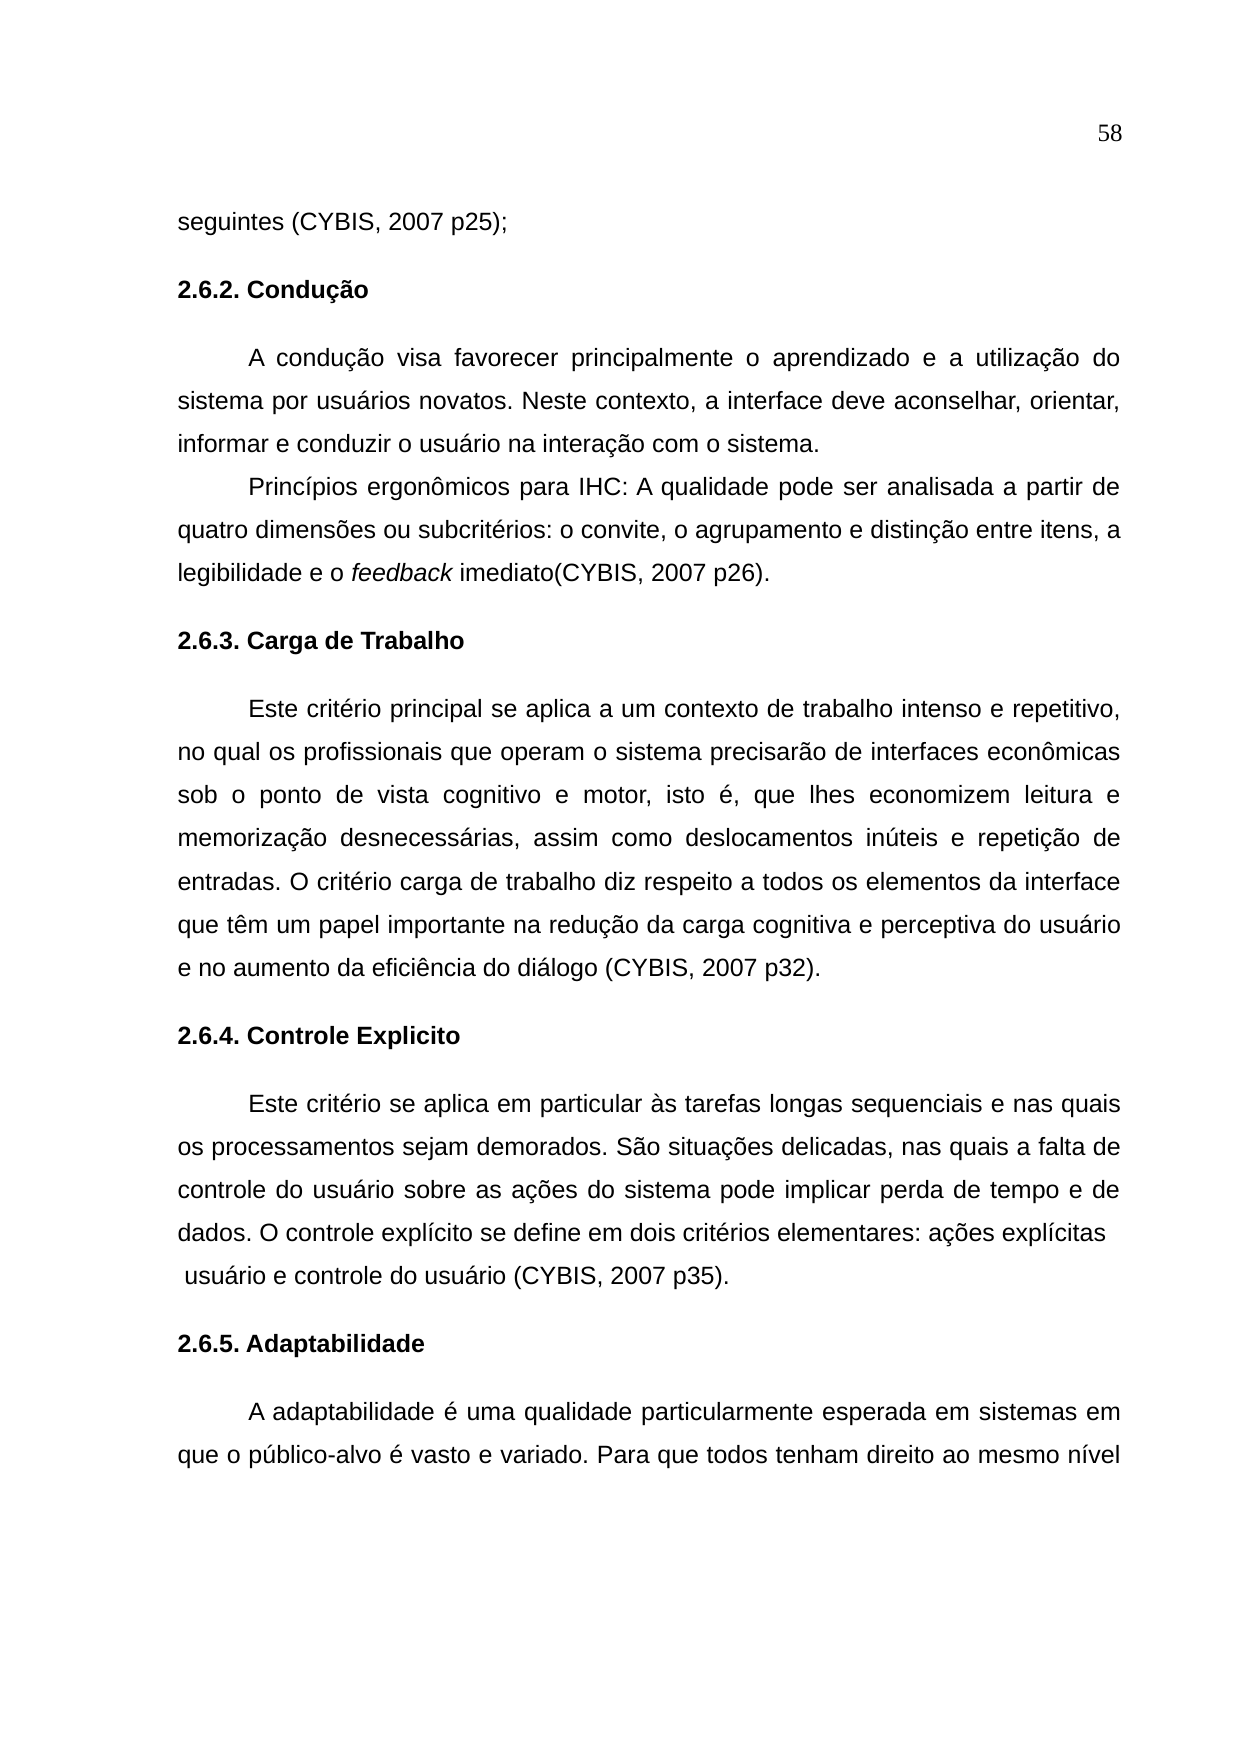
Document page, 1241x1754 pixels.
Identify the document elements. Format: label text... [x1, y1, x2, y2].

text usuário e controle do usuário (CYBIS, 2007 p35). [177, 1261, 1122, 1290]
subtitle 2.6.4. Controle Explicito [177, 1021, 1122, 1049]
subtitle 2.6.2. Condução [177, 274, 1122, 303]
subtitle 2.6.5. Adaptabilidade [177, 1329, 1122, 1358]
text Este critério se aplica em particular às tarefas longas sequenciais e nas quais os processamentos sejam demorados. São situações delicadas, nas quais a falta de controle do usuário sobre as ações do sistema pode implicar perda de tempo e de dados. O controle explícito se define em dois critérios elementares: ações explícitas [177, 1088, 1122, 1247]
text seguintes (CYBIS, 2007 p25); [177, 207, 1122, 235]
text A adaptabilidade é uma qualidade particularmente esperada em sistemas em que o público-alvo é vasto e variado. Para que todos tenham direito ao mesmo nível [177, 1397, 1122, 1469]
subtitle 2.6.3. Carga de Trabalho [177, 626, 1122, 655]
text Este critério principal se aplica a um contexto de trabalho intenso e repetitivo, no qual os profissionais que operam o sistema precisarão de interfaces econômicas sob o ponto de vista cognitivo e motor, isto é, que lhes economizem leitura e memorização desnecessárias, assim como deslocamentos inúteis e repetição de entradas. O critério carga de trabalho diz respeito a todos os elementos da interface que têm um papel importante na redução da carga cognitiva e perceptiva do usuário e no aumento da eficiência do diálogo (CYBIS, 2007 p32). [177, 694, 1122, 981]
text Princípios ergonômicos para IHC: A qualidade pode ser analisada a partir de quatro dimensões ou subcritérios: o convite, o agrupamento e distinção entre itens, a legibilidade e o feedback imediato(CYBIS, 2007 p26). [177, 472, 1122, 587]
text A condução visa favorecer principalmente o aprendizado e a utilização do sistema por usuários novatos. Neste contexto, a interface deve aconselhar, orientar, informar e conduzir o usuário na interação com o sistema. [177, 342, 1122, 457]
